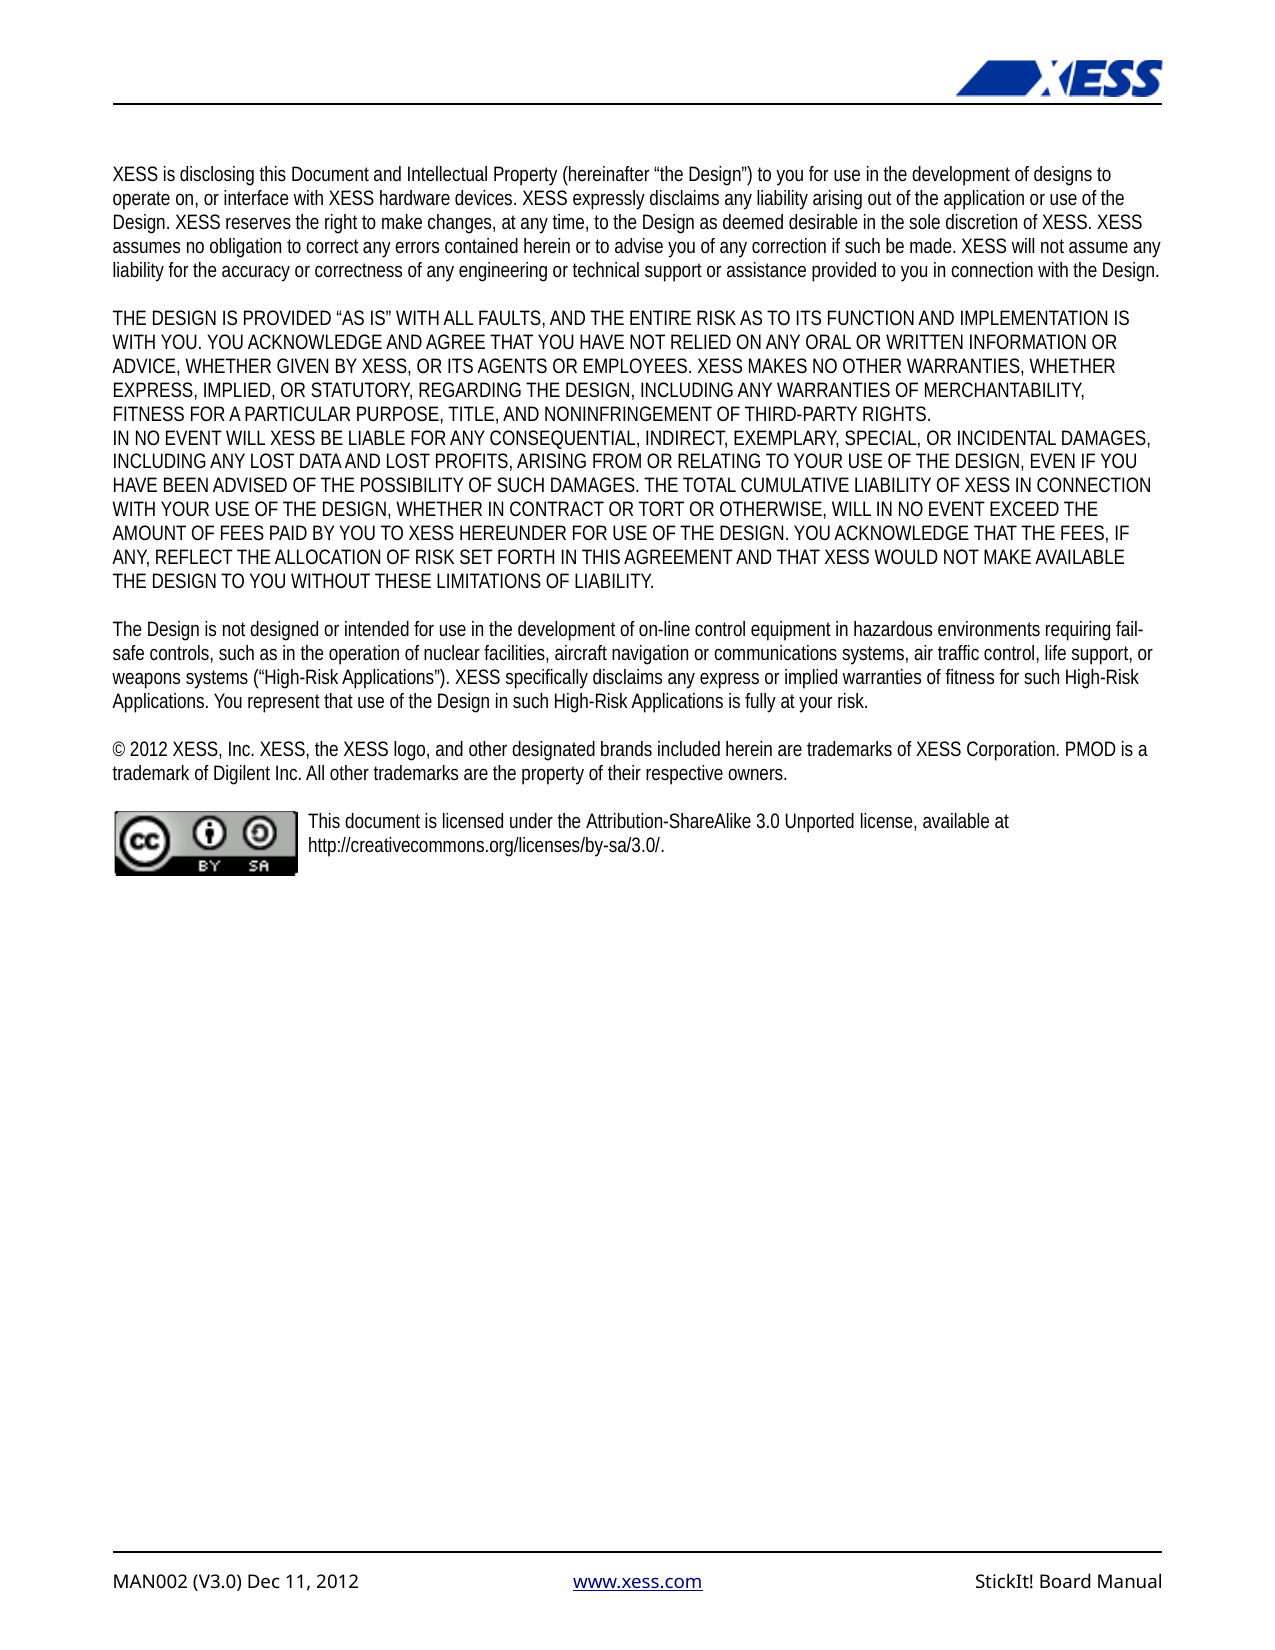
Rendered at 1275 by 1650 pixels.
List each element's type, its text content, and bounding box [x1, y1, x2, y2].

text © 2012 XESS, Inc. XESS, the XESS logo, and other designated brands included herein are trademarks of XESS Corporation. PMOD is a trademark of Digilent Inc. All other trademarks are the property of their respective owners. [112, 737, 1162, 785]
text IN NO EVENT WILL XESS BE LIABLE FOR ANY CONSEQUENTIAL, INDIRECT, EXEMPLARY, SPECIAL, OR INCIDENTAL DAMAGES, INCLUDING ANY LOST DATA AND LOST PROFITS, ARISING FROM OR RELATING TO YOUR USE OF THE DESIGN, EVEN IF YOU HAVE BEEN ADVISED OF THE POSSIBILITY OF SUCH DAMAGES. THE TOTAL CUMULATIVE LIABILITY OF XESS IN CONNECTION WITH YOUR USE OF THE DESIGN, WHETHER IN CONTRACT OR TORT OR OTHERWISE, WILL IN NO EVENT EXCEED THE AMOUNT OF FEES PAID BY YOU TO XESS HEREUNDER FOR USE OF THE DESIGN. YOU ACKNOWLEDGE THAT THE FEES, IF ANY, REFLECT THE ALLOCATION OF RISK SET FORTH IN THIS AGREEMENT AND THAT XESS WOULD NOT MAKE AVAILABLE THE DESIGN TO YOU WITHOUT THESE LIMITATIONS OF LIABILITY. [112, 426, 1162, 593]
text XESS is disclosing this Document and Intellectual Property (hereinafter “the Design”) to you for use in the development of designs to operate on, or interface with XESS hardware devices. XESS expressly disclaims any liability arising out of the application or use of the Design. XESS reserves the right to make changes, at any time, to the Design as deemed desirable in the sole discretion of XESS. XESS assumes no obligation to correct any errors contained herein or to advise you of any correction if such be made. XESS will not assume any liability for the accuracy or correctness of any engineering or technical support or assistance provided to you in connection with the Design. [112, 162, 1162, 282]
text This document is licensed under the Attribution-ShareAlike 3.0 Unported license, available at http://creativecommons.org/licenses/by-sa/3.0/. [308, 809, 1162, 857]
text The Design is not designed or intended for use in the development of on-line control equipment in hazardous environments requiring fail-safe controls, such as in the operation of nuclear facilities, aircraft navigation or communications systems, air traffic control, life support, or weapons systems (“High-Risk Applications”). XESS specifically disclaims any express or implied warranties of fitness for such High-Risk Applications. You represent that use of the Design in such High-Risk Applications is fully at your risk. [112, 617, 1162, 713]
picture [114, 811, 298, 876]
picture [955, 60, 1163, 97]
text THE DESIGN IS PROVIDED “AS IS” WITH ALL FAULTS, AND THE ENTIRE RISK AS TO ITS FUNCTION AND IMPLEMENTATION IS WITH YOU. YOU ACKNOWLEDGE AND AGREE THAT YOU HAVE NOT RELIED ON ANY ORAL OR WRITTEN INFORMATION OR ADVICE, WHETHER GIVEN BY XESS, OR ITS AGENTS OR EMPLOYEES. XESS MAKES NO OTHER WARRANTIES, WHETHER EXPRESS, IMPLIED, OR STATUTORY, REGARDING THE DESIGN, INCLUDING ANY WARRANTIES OF MERCHANTABILITY, FITNESS FOR A PARTICULAR PURPOSE, TITLE, AND NONINFRINGEMENT OF THIRD-PARTY RIGHTS. [112, 306, 1162, 426]
